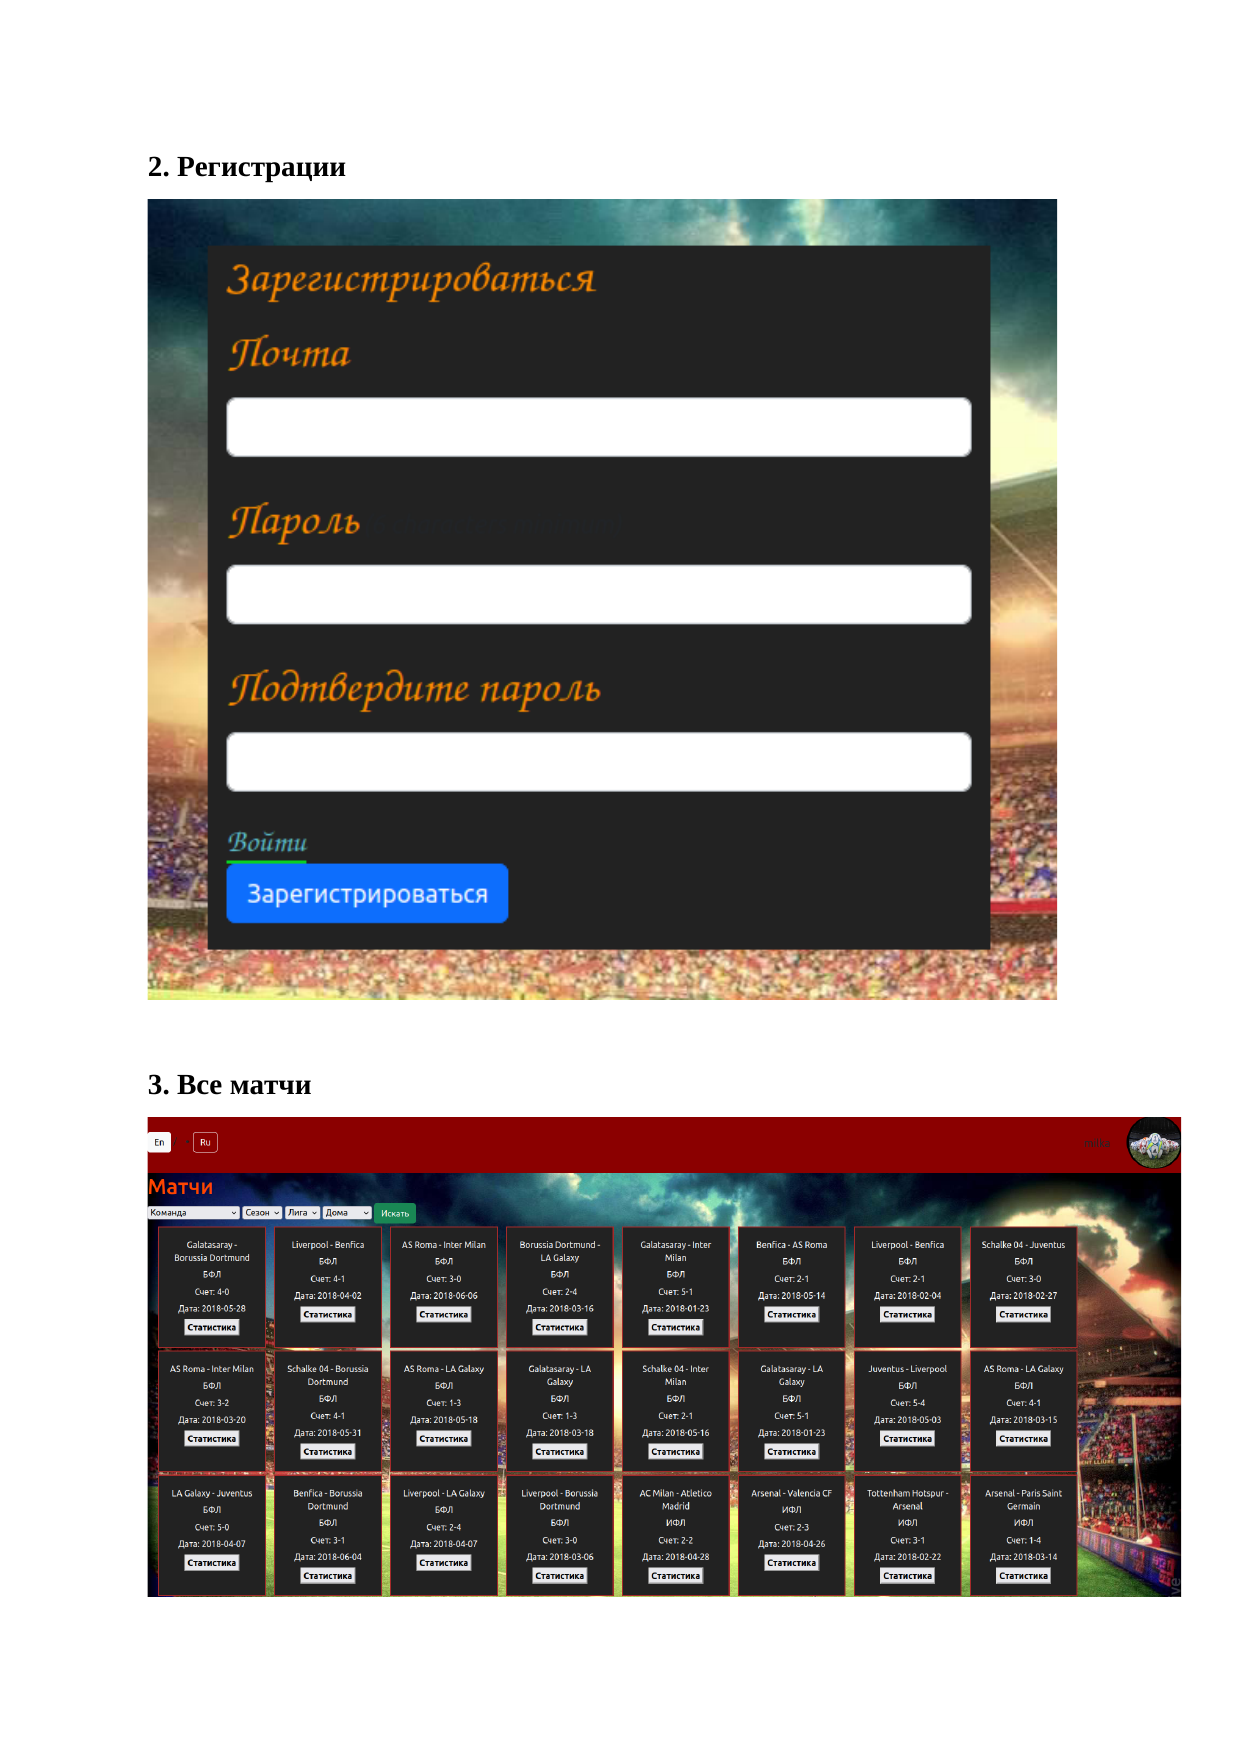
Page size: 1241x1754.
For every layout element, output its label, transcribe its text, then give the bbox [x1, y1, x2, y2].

text 3. Все матчи [148, 1067, 1181, 1100]
picture [147, 199, 1058, 1000]
picture [147, 1117, 1182, 1597]
text 2. Регистрации [148, 149, 1181, 183]
